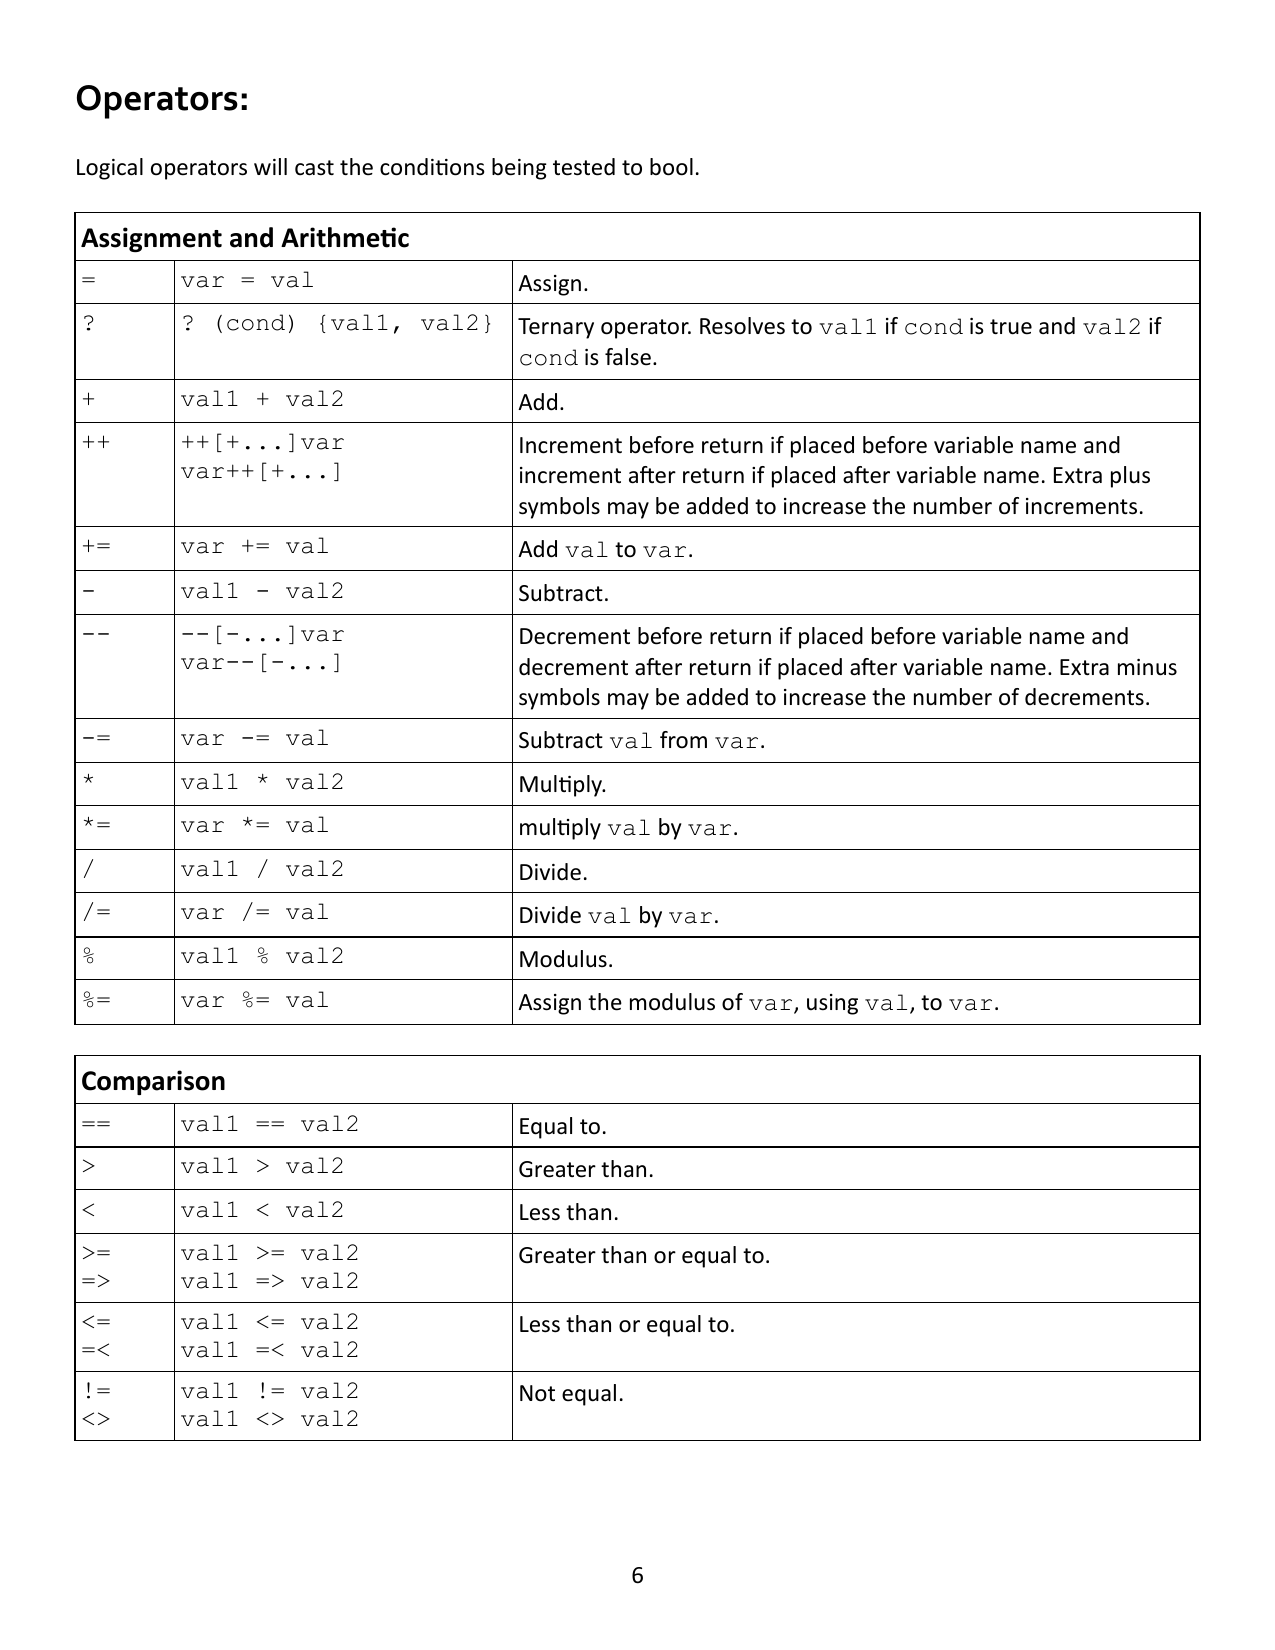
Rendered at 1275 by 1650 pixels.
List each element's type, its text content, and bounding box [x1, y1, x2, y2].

table_cell val1 * val2 [175, 763, 512, 805]
table_cell Less than. [513, 1190, 1199, 1232]
table_cell * [76, 763, 174, 805]
table_cell Add val to var. [513, 527, 1199, 570]
table_cell Modulus. [513, 938, 1199, 979]
table_cell multiply val by var. [513, 806, 1199, 849]
table_cell Assign. [513, 261, 1199, 303]
table_cell Divide val by var. [513, 893, 1199, 936]
table_cell val1 + val2 [175, 380, 512, 422]
table_cell --[-...]var var--[-...] [175, 615, 512, 717]
table_cell Subtract val from var. [513, 719, 1199, 762]
table_cell - [76, 571, 174, 613]
table_cell var += val [175, 527, 512, 570]
table_cell / [76, 850, 174, 892]
table_cell Greater than or equal to. [513, 1234, 1199, 1302]
table_cell != <> [76, 1372, 174, 1440]
table_cell Equal to. [513, 1104, 1199, 1146]
table_cell val1 >= val2 val1 => val2 [175, 1234, 512, 1302]
table_cell Subtract. [513, 571, 1199, 613]
table_cell val1 != val2 val1 <> val2 [175, 1372, 512, 1440]
text Logical operators will cast the conditions being tested to bool. [75, 151, 1200, 181]
table_cell + [76, 380, 174, 422]
table_cell -- [76, 615, 174, 717]
table_cell val1 < val2 [175, 1190, 512, 1232]
table_cell <= =< [76, 1303, 174, 1371]
table_cell val1 == val2 [175, 1104, 512, 1146]
table_header Comparison [76, 1056, 1199, 1103]
table_cell Greater than. [513, 1148, 1199, 1189]
table_cell -= [76, 719, 174, 762]
table_cell ? [76, 304, 174, 379]
table_cell val1 / val2 [175, 850, 512, 892]
table_cell var = val [175, 261, 512, 303]
table_cell var -= val [175, 719, 512, 762]
table_cell Increment before return if placed before variable name and increment after return if placed after variable name. Extra plus symbols may be added to increase the number of increments. [513, 423, 1199, 526]
table_cell %= [76, 980, 174, 1024]
table_cell ++ [76, 423, 174, 526]
table_cell val1 % val2 [175, 938, 512, 979]
table_cell < [76, 1190, 174, 1232]
table_cell % [76, 938, 174, 979]
table_cell ? (cond) {val1, val2} [175, 304, 512, 379]
table_cell var /= val [175, 893, 512, 936]
table_cell var %= val [175, 980, 512, 1024]
table_cell val1 <= val2 val1 =< val2 [175, 1303, 512, 1371]
table_cell == [76, 1104, 174, 1146]
table_cell = [76, 261, 174, 303]
table_cell >= => [76, 1234, 174, 1302]
table_cell > [76, 1148, 174, 1189]
table_cell Decrement before return if placed before variable name and decrement after return if placed after variable name. Extra minus symbols may be added to increase the number of decrements. [513, 615, 1199, 717]
table_cell += [76, 527, 174, 570]
table_cell val1 - val2 [175, 571, 512, 613]
table_cell Not equal. [513, 1372, 1199, 1440]
table_header Assignment and Arithmetic [76, 213, 1199, 260]
table_cell val1 > val2 [175, 1148, 512, 1189]
table_cell Multiply. [513, 763, 1199, 805]
table_cell Ternary operator. Resolves to val1 if cond is true and val2 if cond is false. [513, 304, 1199, 379]
table_cell Add. [513, 380, 1199, 422]
table_cell *= [76, 806, 174, 849]
subtitle Operators: [75, 75, 1200, 120]
table_cell Divide. [513, 850, 1199, 892]
table_cell ++[+...]var var++[+...] [175, 423, 512, 526]
table_cell var *= val [175, 806, 512, 849]
table_cell Less than or equal to. [513, 1303, 1199, 1371]
table_cell Assign the modulus of var, using val, to var. [513, 980, 1199, 1024]
table_cell /= [76, 893, 174, 936]
